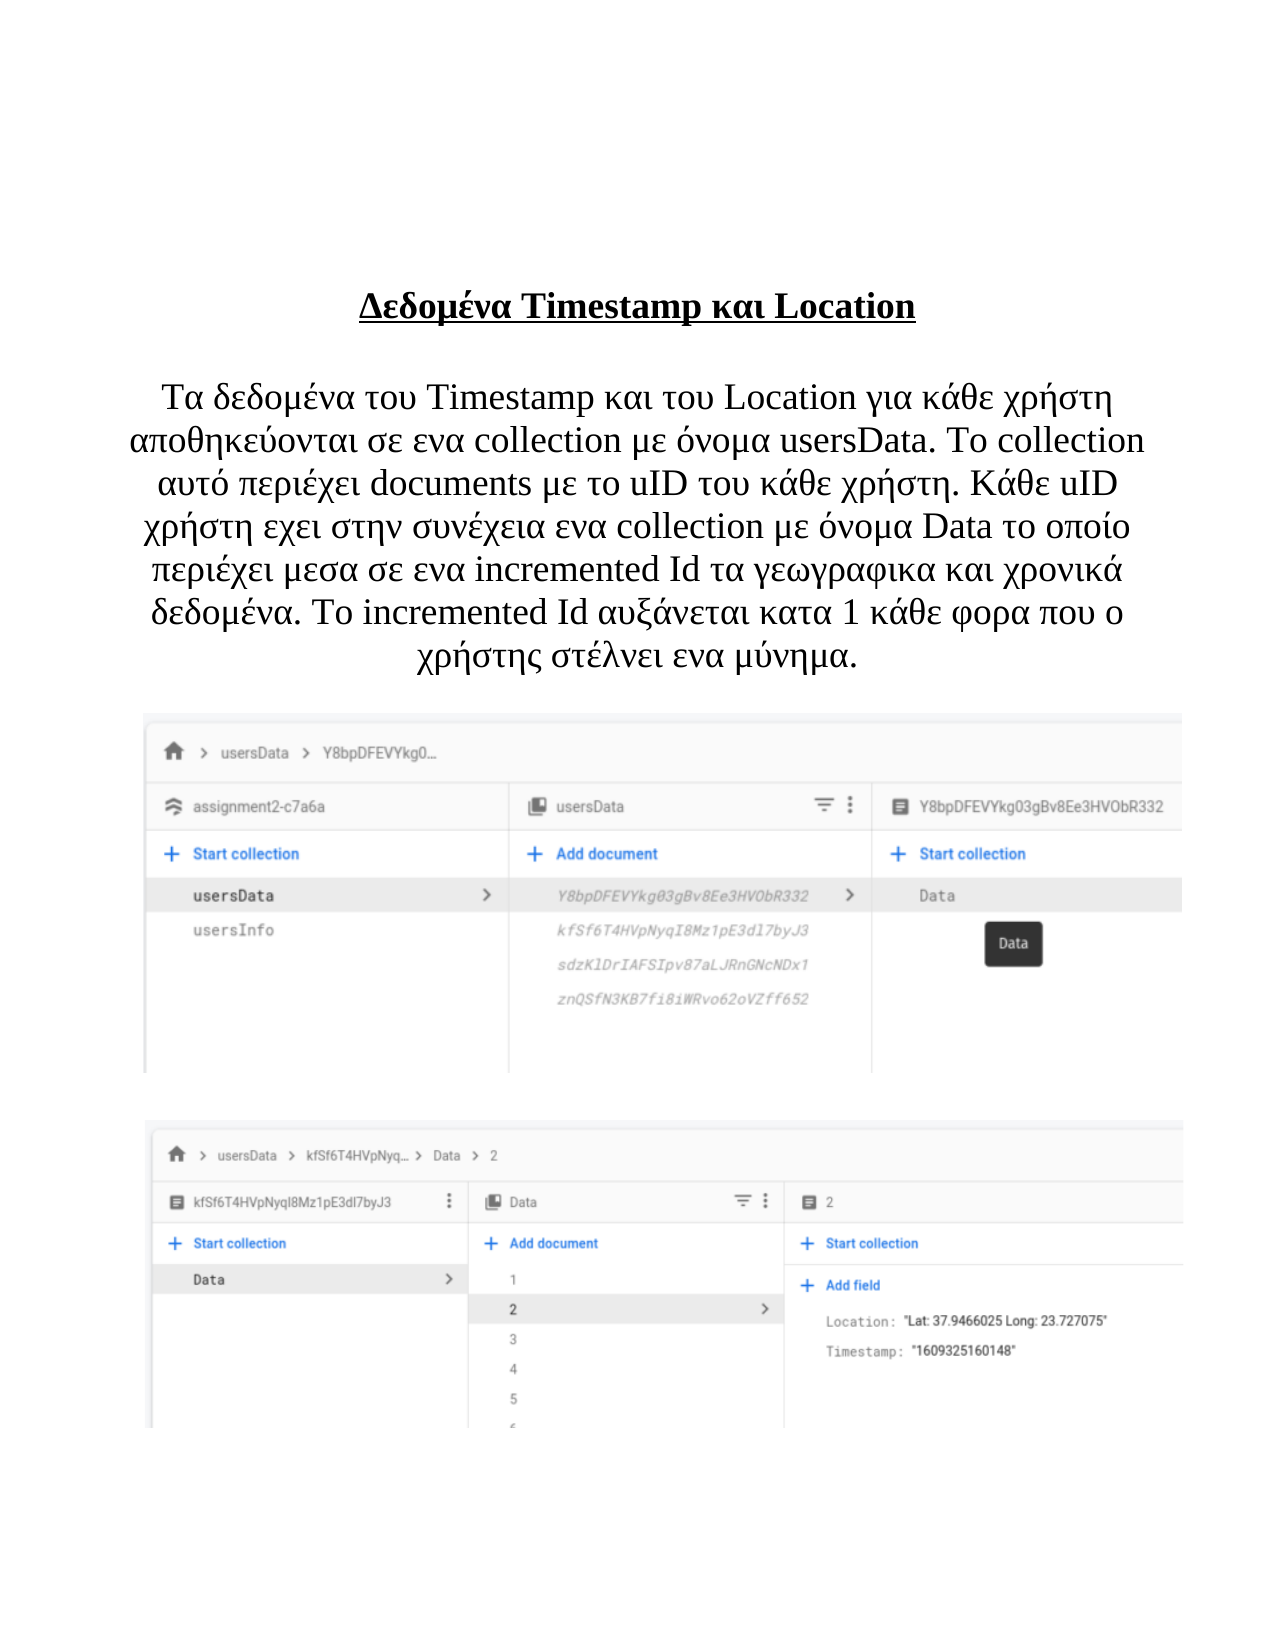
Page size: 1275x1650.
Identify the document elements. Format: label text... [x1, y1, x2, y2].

text Τα δεδομένα του Timestamp και του Location για κάθε χρήστη αποθηκεύονται σε ενα collection με όνομα usersData. Το collection αυτό περιέχει documents με το uID του κάθε χρήστη. Κάθε uID χρήστη εχει στην συνέχεια ενα collection με όνομα Data το οποίο περιέχει μεσα σε ενα incremented Id τα γεωγραφικα και χρονικά δεδομένα. Το incremented Id αυξάνεται κατα 1 κάθε φορα που ο χρήστης στέλνει ενα μύνημα. [118, 374, 1157, 676]
picture [144, 1120, 1184, 1428]
picture [143, 713, 1182, 1073]
text Δεδομένα Timestamp και Location [118, 284, 1157, 327]
